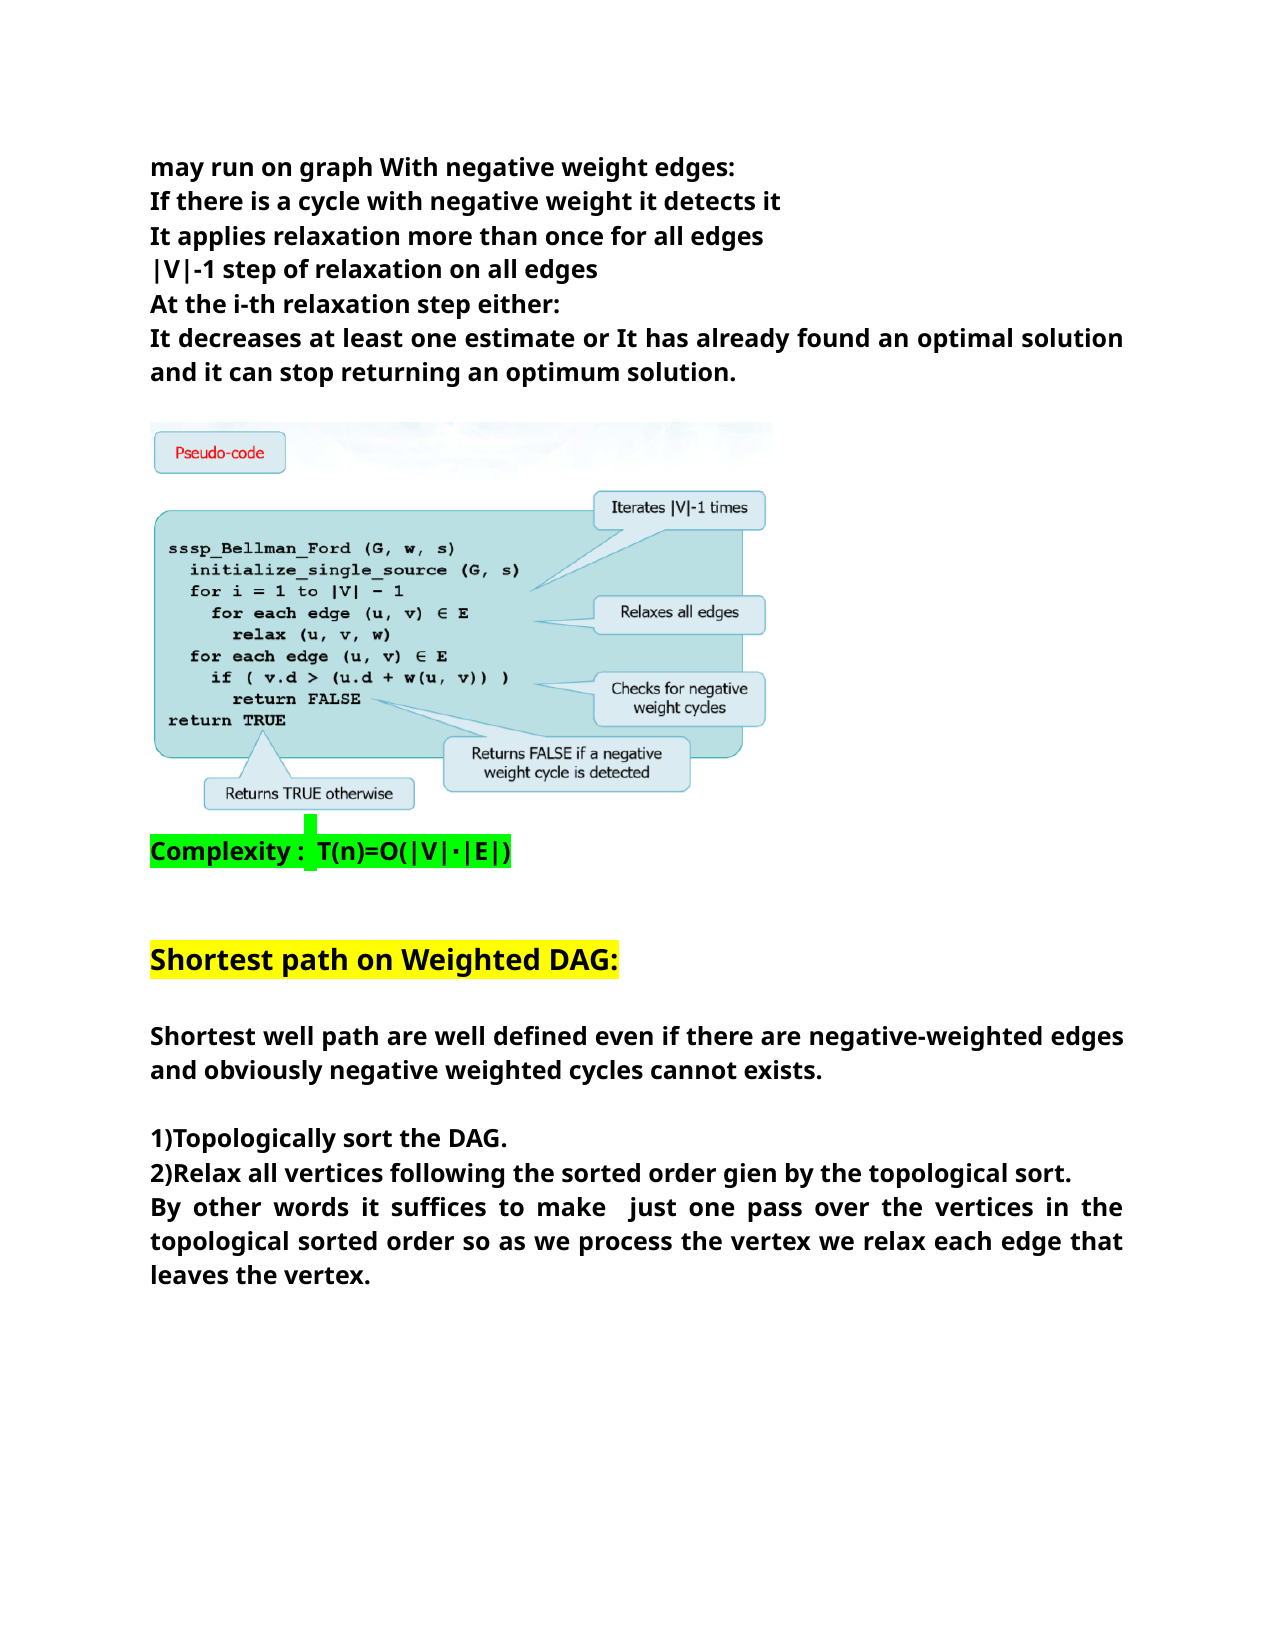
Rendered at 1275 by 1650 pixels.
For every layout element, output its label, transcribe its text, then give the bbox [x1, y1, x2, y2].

subtitle Shortest path on Weighted DAG: [150, 939, 1125, 979]
subtitle It decreases at least one estimate or It has already found an optimal solution and it can stop returning an optimum solution. [150, 320, 1125, 388]
subtitle |V|-1 step of relaxation on all edges [150, 252, 1125, 286]
subtitle At the i-th relaxation step either: [150, 286, 1125, 320]
subtitle It applies relaxation more than once for all edges [150, 218, 1125, 252]
subtitle If there is a cycle with negative weight it detects it [150, 184, 1125, 218]
subtitle Complexity : T(n)=O(|V|∙|E|) [150, 814, 1125, 871]
subtitle 1)Topologically sort the DAG. [150, 1121, 1125, 1155]
subtitle By other words it suffices to make just one pass over the vertices in the topological sorted order so as we process the vertex we relax each edge that leaves the vertex. [150, 1189, 1125, 1291]
subtitle Shortest well path are well defined even if there are negative-weighted edges and obviously negative weighted cycles cannot exists. [150, 1019, 1125, 1087]
subtitle 2)Relax all vertices following the sorted order gien by the topological sort. [150, 1155, 1125, 1189]
subtitle may run on graph With negative weight edges: [150, 150, 1125, 184]
